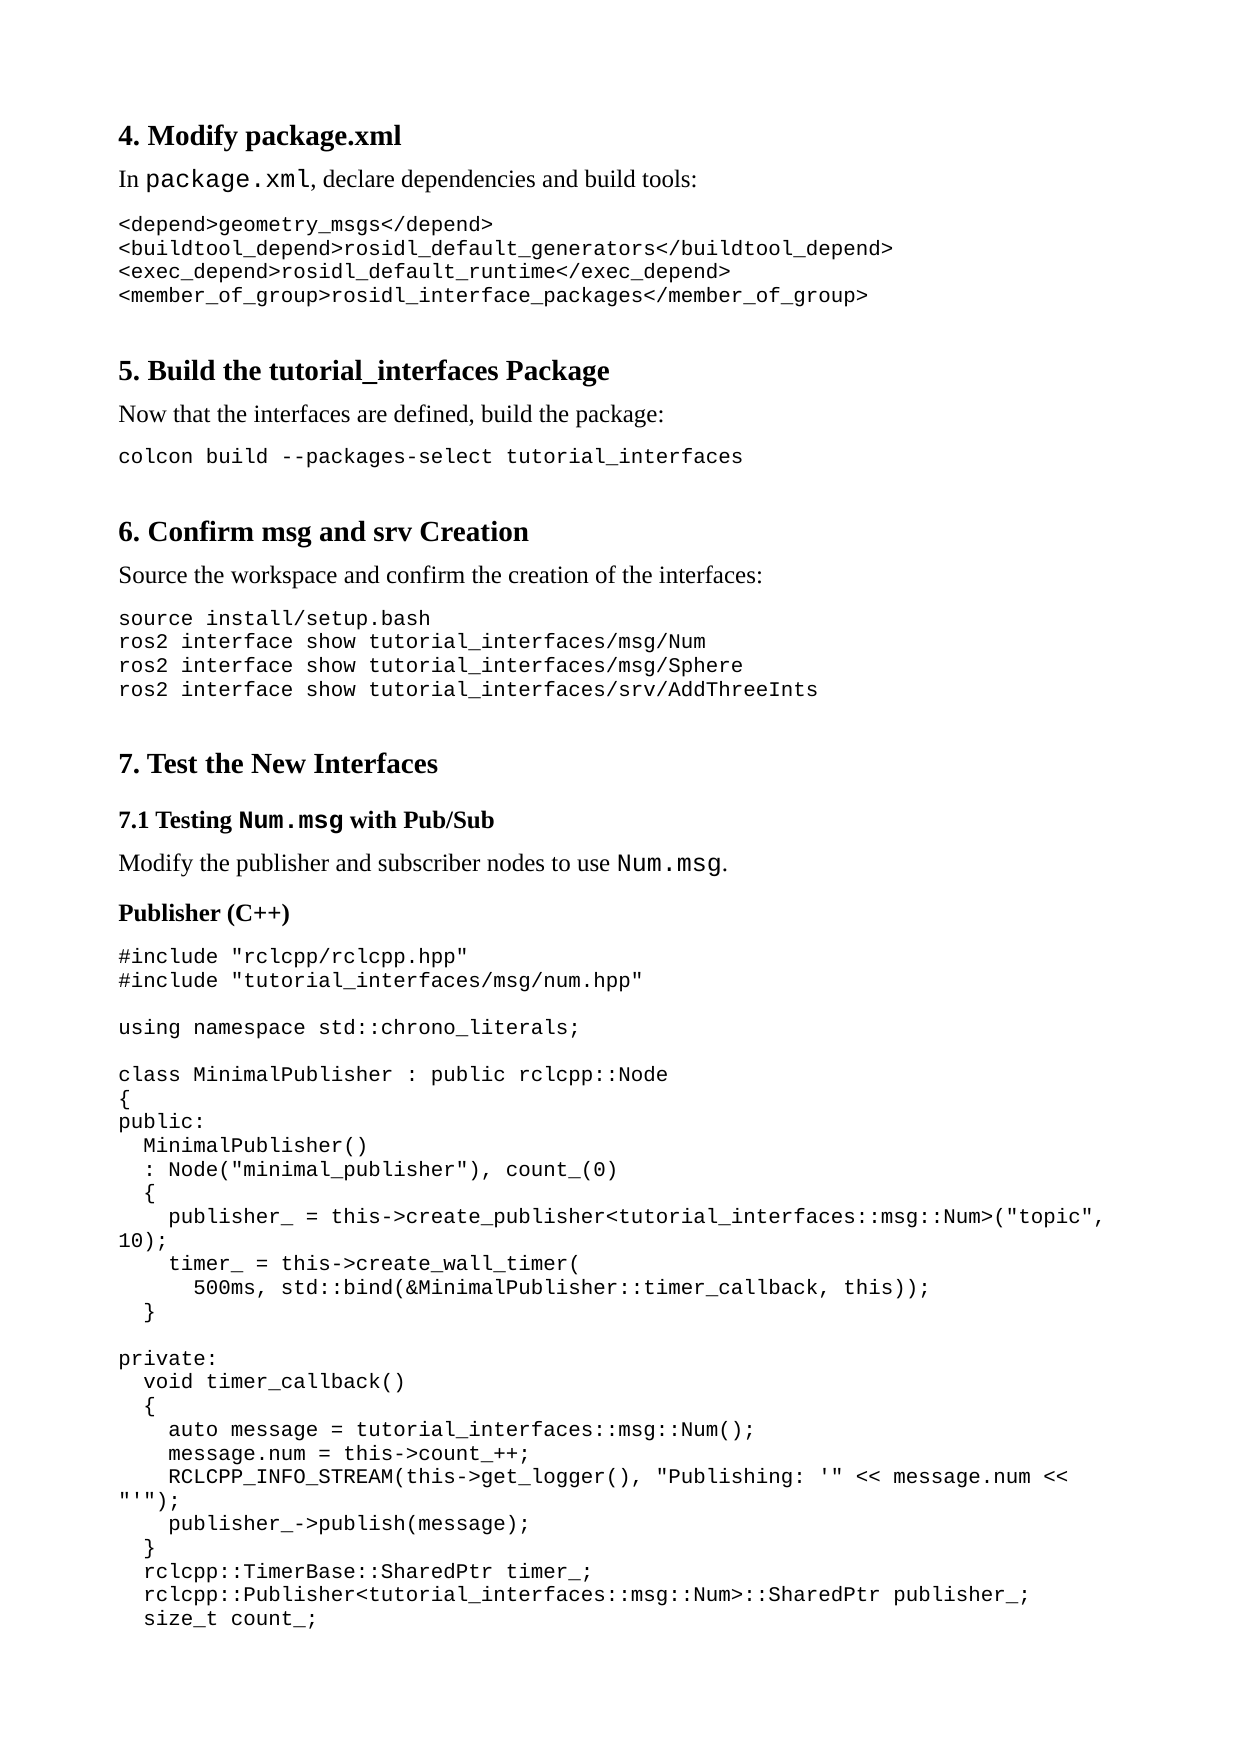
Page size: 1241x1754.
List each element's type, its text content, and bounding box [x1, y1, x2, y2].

text Publisher (C++) [118, 898, 1122, 927]
text MinimalPublisher() [118, 1135, 1122, 1159]
text publisher_ = this->create_publisher<tutorial_interfaces::msg::Num>("topic", 10); [118, 1206, 1122, 1253]
text 500ms, std::bind(&MinimalPublisher::timer_callback, this)); [118, 1277, 1122, 1301]
text In package.xml, declare dependencies and build tools: [118, 164, 1122, 195]
text ros2 interface show tutorial_interfaces/msg/Sphere [118, 655, 1122, 679]
subtitle 6. Confirm msg and srv Creation [118, 514, 1122, 548]
text private: [118, 1348, 1122, 1372]
text RCLCPP_INFO_STREAM(this->get_logger(), "Publishing: '" << message.num << "'"); [118, 1466, 1122, 1513]
text } [118, 1537, 1122, 1561]
text <buildtool_depend>rosidl_default_generators</buildtool_depend> [118, 238, 1122, 261]
text Source the workspace and confirm the creation of the interfaces: [118, 560, 1122, 589]
text } [118, 1301, 1122, 1324]
text void timer_callback() [118, 1372, 1122, 1395]
subtitle 5. Build the tutorial_interfaces Package [118, 353, 1122, 386]
text ros2 interface show tutorial_interfaces/srv/AddThreeInts [118, 679, 1122, 702]
text <member_of_group>rosidl_interface_packages</member_of_group> [118, 285, 1122, 309]
text { [118, 1088, 1122, 1111]
text using namespace std::chrono_literals; [118, 1017, 1122, 1041]
text : Node("minimal_publisher"), count_(0) [118, 1159, 1122, 1182]
text rclcpp::TimerBase::SharedPtr timer_; [118, 1561, 1122, 1584]
text source install/setup.bash [118, 608, 1122, 631]
text <depend>geometry_msgs</depend> [118, 214, 1122, 238]
text timer_ = this->create_wall_timer( [118, 1253, 1122, 1277]
text publisher_->publish(message); [118, 1513, 1122, 1537]
text { [118, 1395, 1122, 1419]
text #include "tutorial_interfaces/msg/num.hpp" [118, 969, 1122, 993]
text colcon build --packages-select tutorial_interfaces [118, 446, 1122, 470]
text { [118, 1182, 1122, 1206]
text auto message = tutorial_interfaces::msg::Num(); [118, 1419, 1122, 1442]
text #include "rclcpp/rclcpp.hpp" [118, 946, 1122, 969]
text message.num = this->count_++; [118, 1442, 1122, 1466]
subtitle 4. Modify package.xml [118, 118, 1122, 152]
text public: [118, 1111, 1122, 1135]
text ros2 interface show tutorial_interfaces/msg/Num [118, 631, 1122, 655]
text Modify the publisher and subscriber nodes to use Num.msg. [118, 848, 1122, 879]
text class MinimalPublisher : public rclcpp::Node [118, 1064, 1122, 1088]
subtitle 7.1 Testing Num.msg with Pub/Sub [118, 805, 1122, 836]
subtitle 7. Test the New Interfaces [118, 746, 1122, 780]
text size_t count_; [118, 1608, 1122, 1632]
text Now that the interfaces are defined, build the package: [118, 399, 1122, 428]
text rclcpp::Publisher<tutorial_interfaces::msg::Num>::SharedPtr publisher_; [118, 1584, 1122, 1608]
text <exec_depend>rosidl_default_runtime</exec_depend> [118, 261, 1122, 285]
